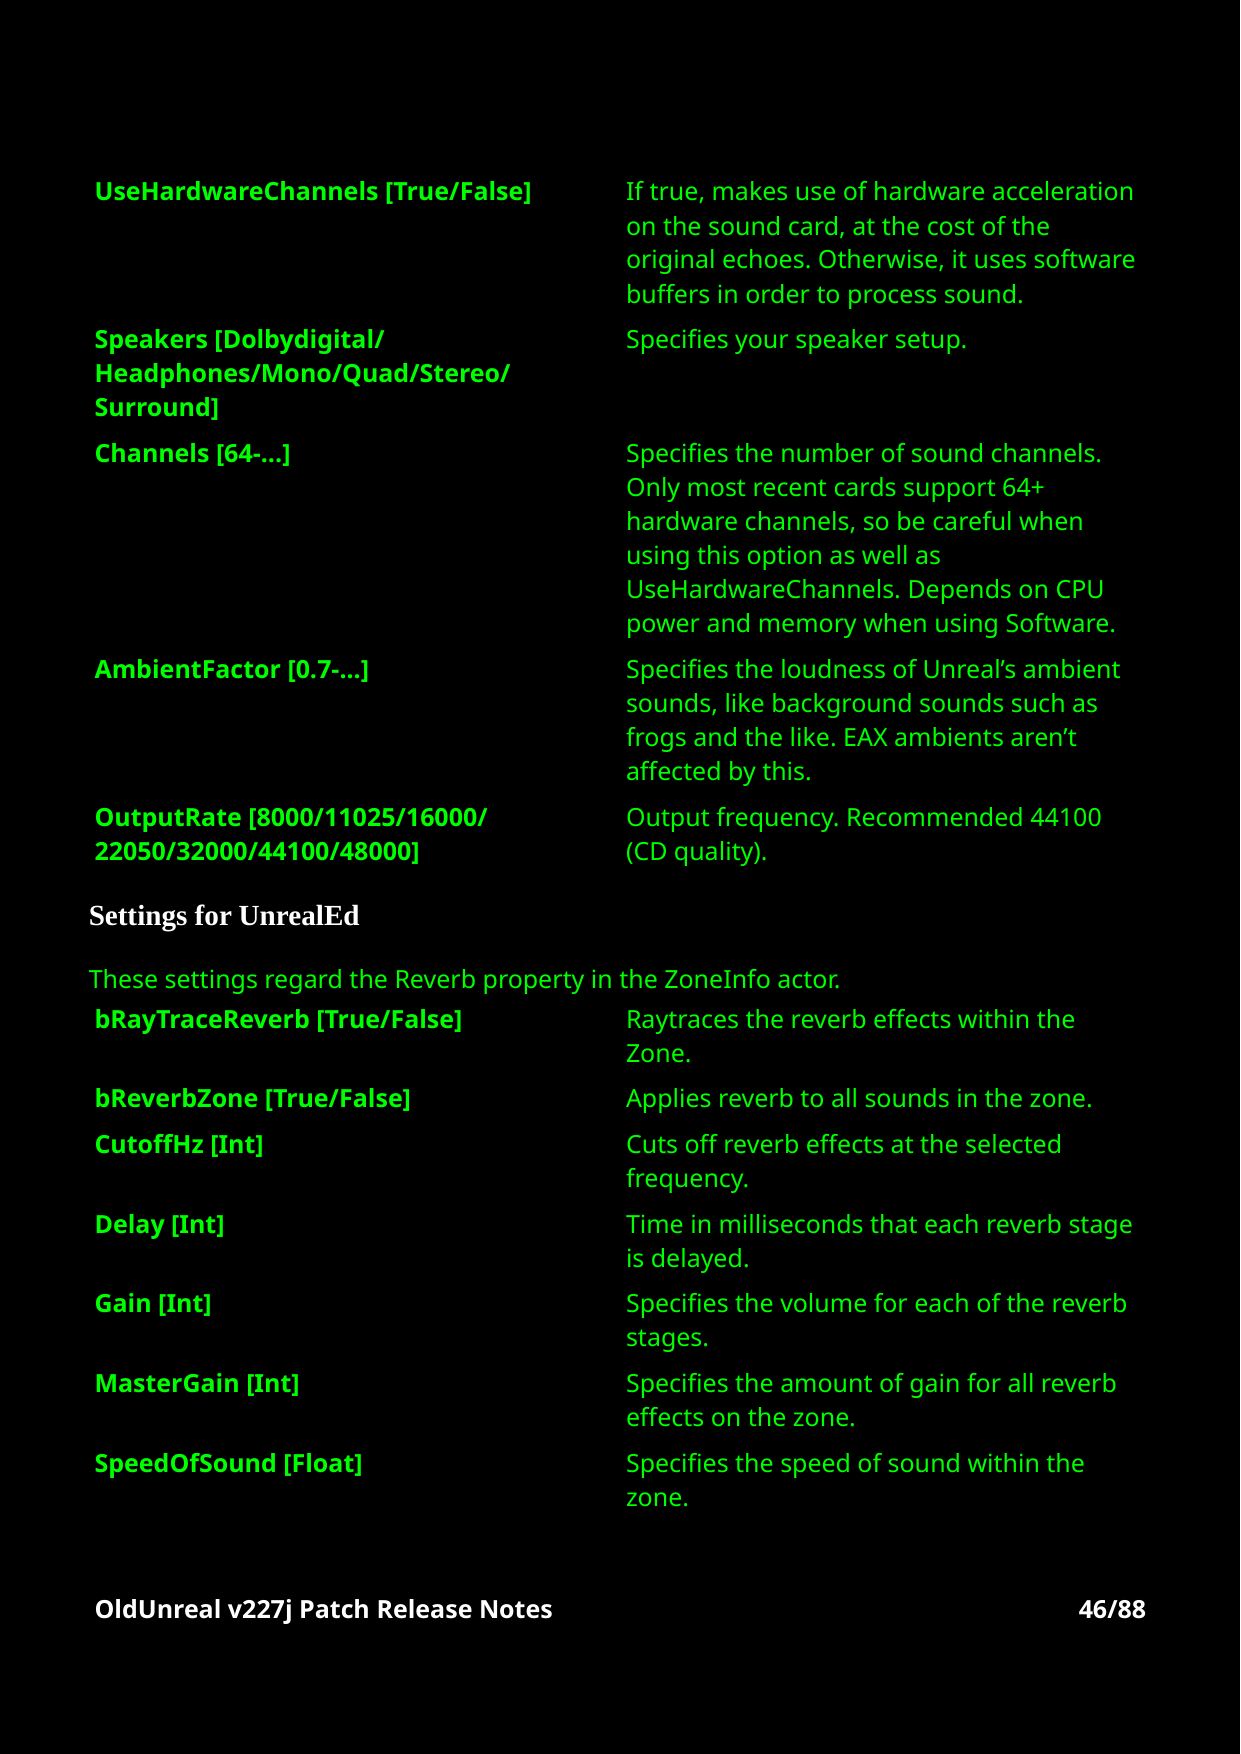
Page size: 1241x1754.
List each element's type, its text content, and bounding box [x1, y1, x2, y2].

table_cell Cuts off reverb effects at the selected frequency. [621, 1122, 1152, 1200]
table_cell Specifies the volume for each of the reverb stages. [621, 1281, 1152, 1360]
table_cell Gain [Int] [89, 1281, 620, 1360]
table_cell MasterGain [Int] [89, 1361, 620, 1439]
subtitle Settings for UnrealEd [88, 898, 1152, 932]
table_header bRayTraceReverb [True/False] [89, 996, 620, 1075]
table_cell Delay [Int] [89, 1201, 620, 1280]
table_cell bReverbZone [True/False] [89, 1076, 620, 1121]
table_cell [621, 90, 1152, 168]
table_cell Specifies the loudness of Unreal’s ambient sounds, like background sounds such as frogs and the like. EAX ambients aren’t affected by this. [621, 647, 1152, 793]
table_cell Output frequency. Recommended 44100 (CD quality). [621, 795, 1152, 873]
table_cell AmbientFactor [0.7-...] [89, 647, 620, 793]
text These settings regard the Reverb property in the ZoneInfo actor. [88, 961, 1152, 995]
table_cell OutputRate [8000/11025/16000/ 22050/32000/44100/48000] [89, 795, 620, 873]
table_cell Specifies the number of sound channels. Only most recent cards support 64+ hardware channels, so be careful when using this option as well as UseHardwareChannels. Depends on CPU power and memory when using Software. [621, 431, 1152, 646]
table_cell Time in milliseconds that each reverb stage is delayed. [621, 1201, 1152, 1280]
table_cell Speakers [Dolbydigital/ Headphones/Mono/Quad/Stereo/ Surround] [89, 317, 620, 430]
table_cell SpeedOfSound [Float] [89, 1441, 620, 1519]
table_cell UseHardwareChannels [True/False] [89, 169, 620, 316]
table_header Raytraces the reverb effects within the Zone. [621, 996, 1152, 1075]
table_cell Applies reverb to all sounds in the zone. [621, 1076, 1152, 1121]
table_cell Specifies your speaker setup. [621, 317, 1152, 430]
table_cell Specifies the speed of sound within the zone. [621, 1441, 1152, 1519]
table_cell If true, makes use of hardware acceleration on the sound card, at the cost of the original echoes. Otherwise, it uses software buffers in order to process sound. [621, 169, 1152, 316]
table_cell Channels [64-...] [89, 431, 620, 646]
table_cell [89, 90, 620, 168]
table_cell Specifies the amount of gain for all reverb effects on the zone. [621, 1361, 1152, 1439]
table_cell CutoffHz [Int] [89, 1122, 620, 1200]
